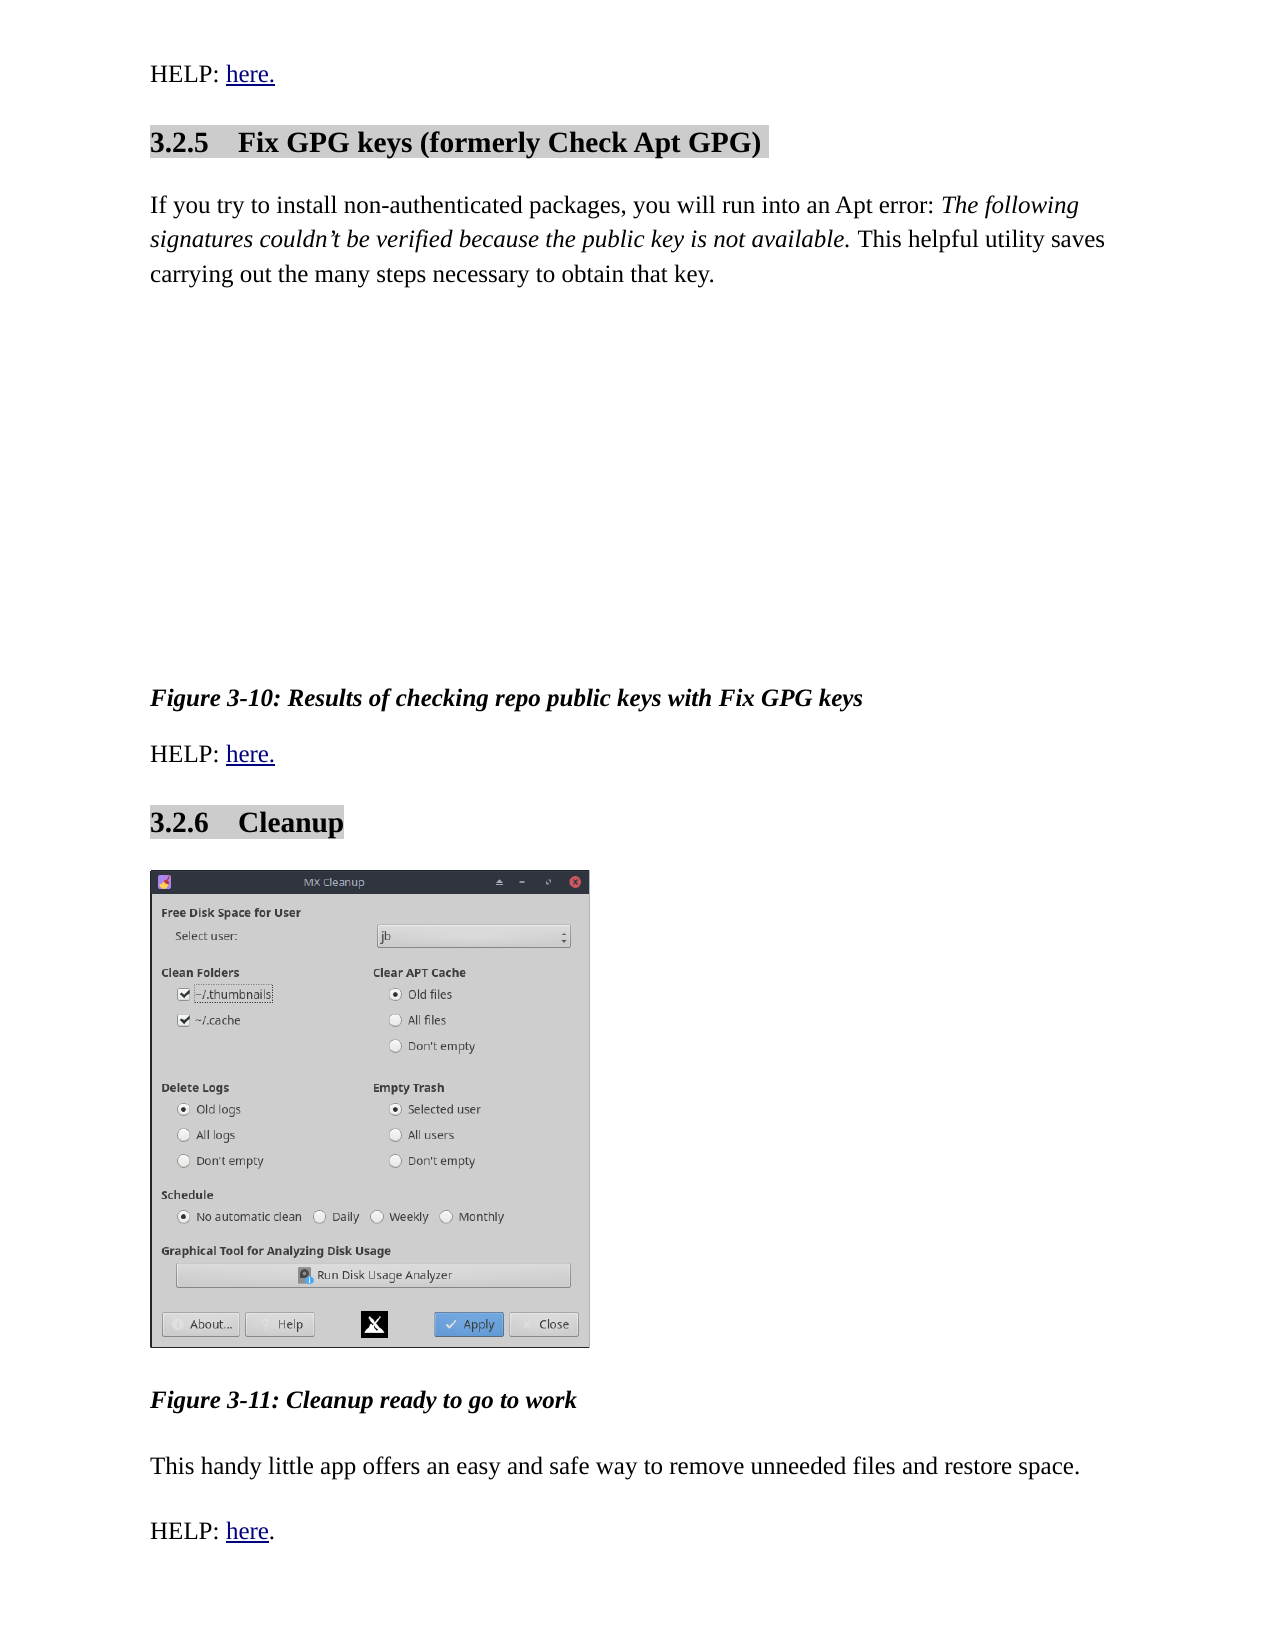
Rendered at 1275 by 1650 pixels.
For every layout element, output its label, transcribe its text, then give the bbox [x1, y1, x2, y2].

subtitle 3.2.6 Cleanup [344, 805, 1125, 839]
picture [150, 870, 590, 1348]
text This handy little app offers an easy and safe way to remove unneeded files and restore space. [150, 1451, 1125, 1479]
text HELP: here. [150, 739, 1125, 768]
subtitle 3.2.5 Fix GPG keys (formerly Check Apt GPG) [769, 125, 1125, 158]
text HELP: here. [150, 59, 1125, 88]
text Figure 3-11: Cleanup ready to go to work [150, 1385, 1125, 1414]
text HELP: here. [150, 1516, 1125, 1545]
text If you try to install non-authenticated packages, you will run into an Apt error: The following signatures couldn’t be verified because the public key is not available. This helpful utility saves carrying out the many steps necessary to obtain that key. [150, 190, 1125, 287]
text Figure 3-10: Results of checking repo public keys with Fix GPG keys [150, 683, 1125, 711]
